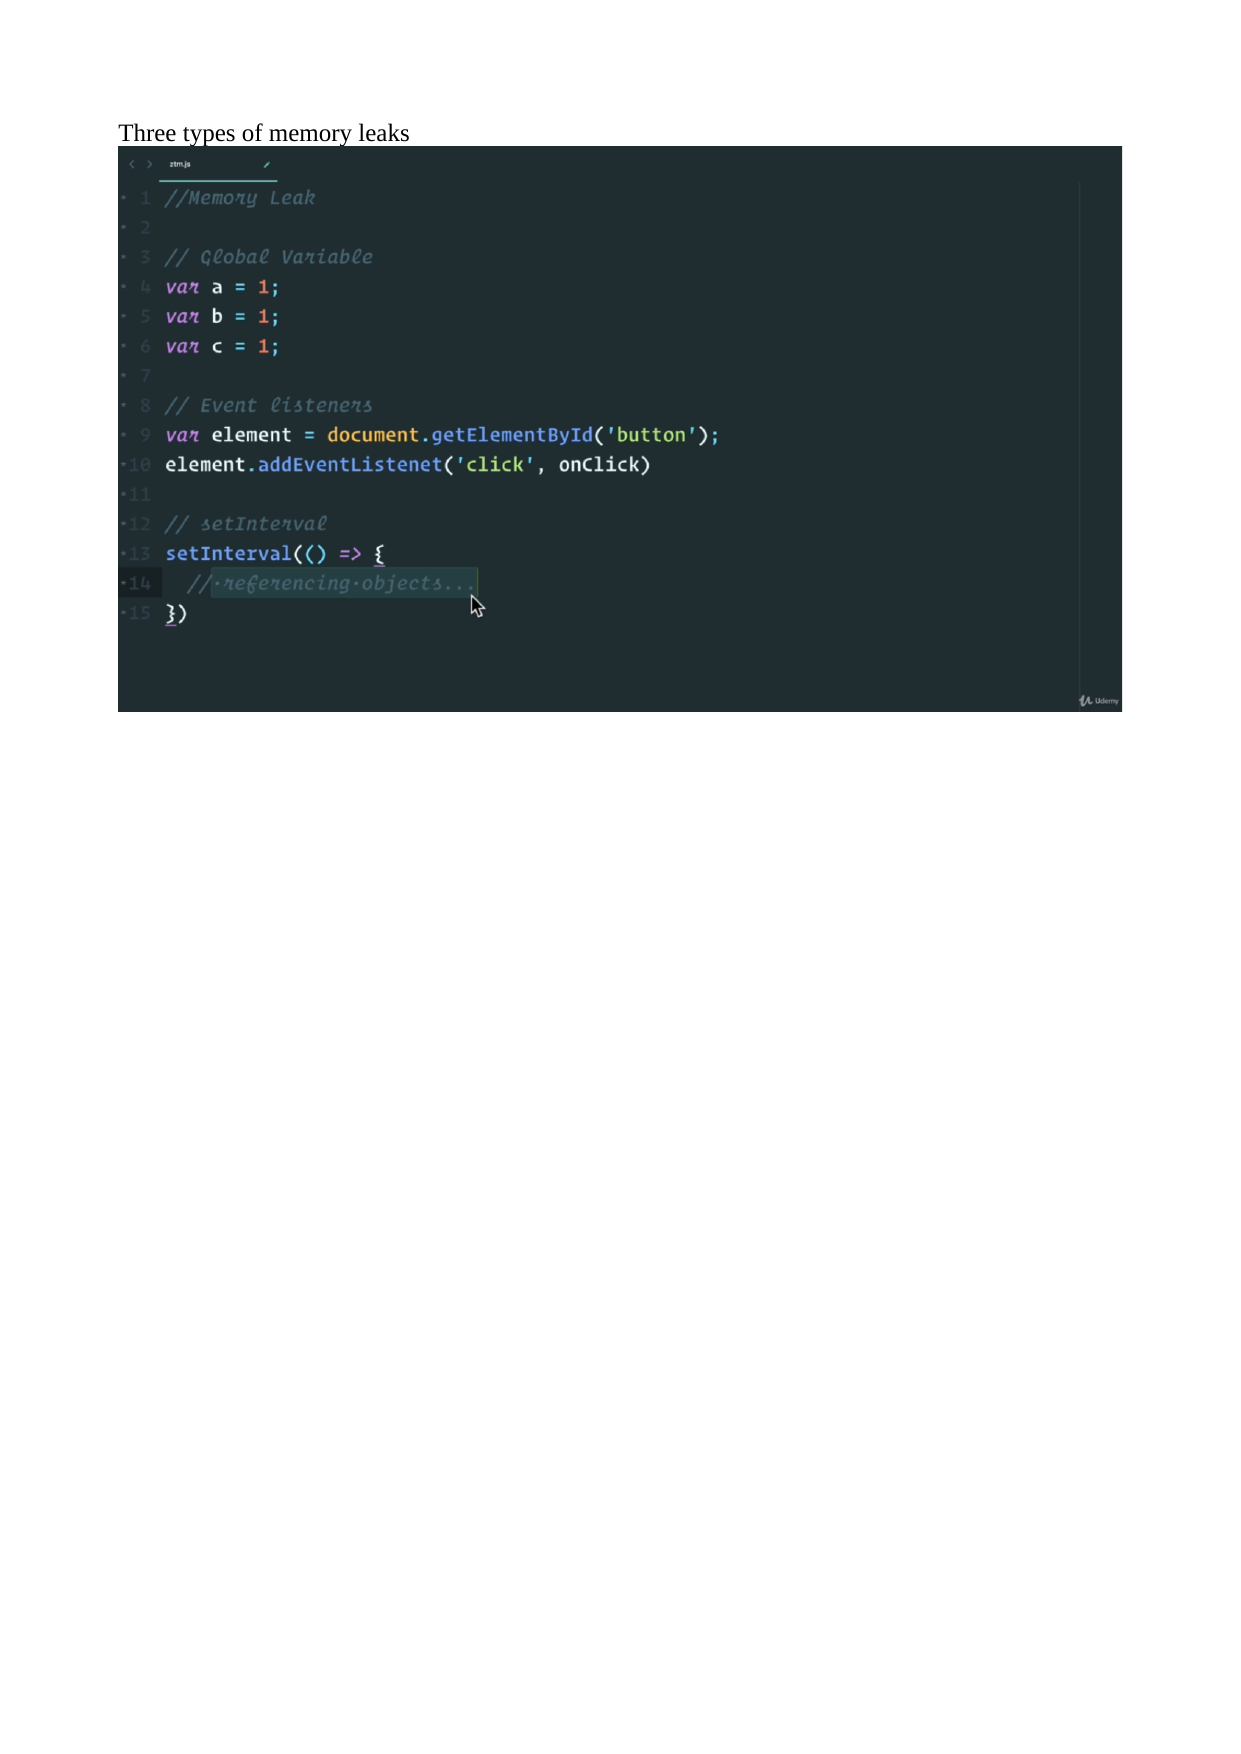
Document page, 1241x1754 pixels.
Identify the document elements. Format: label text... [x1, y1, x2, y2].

picture [118, 146, 1123, 712]
text Three types of memory leaks [118, 118, 1122, 146]
